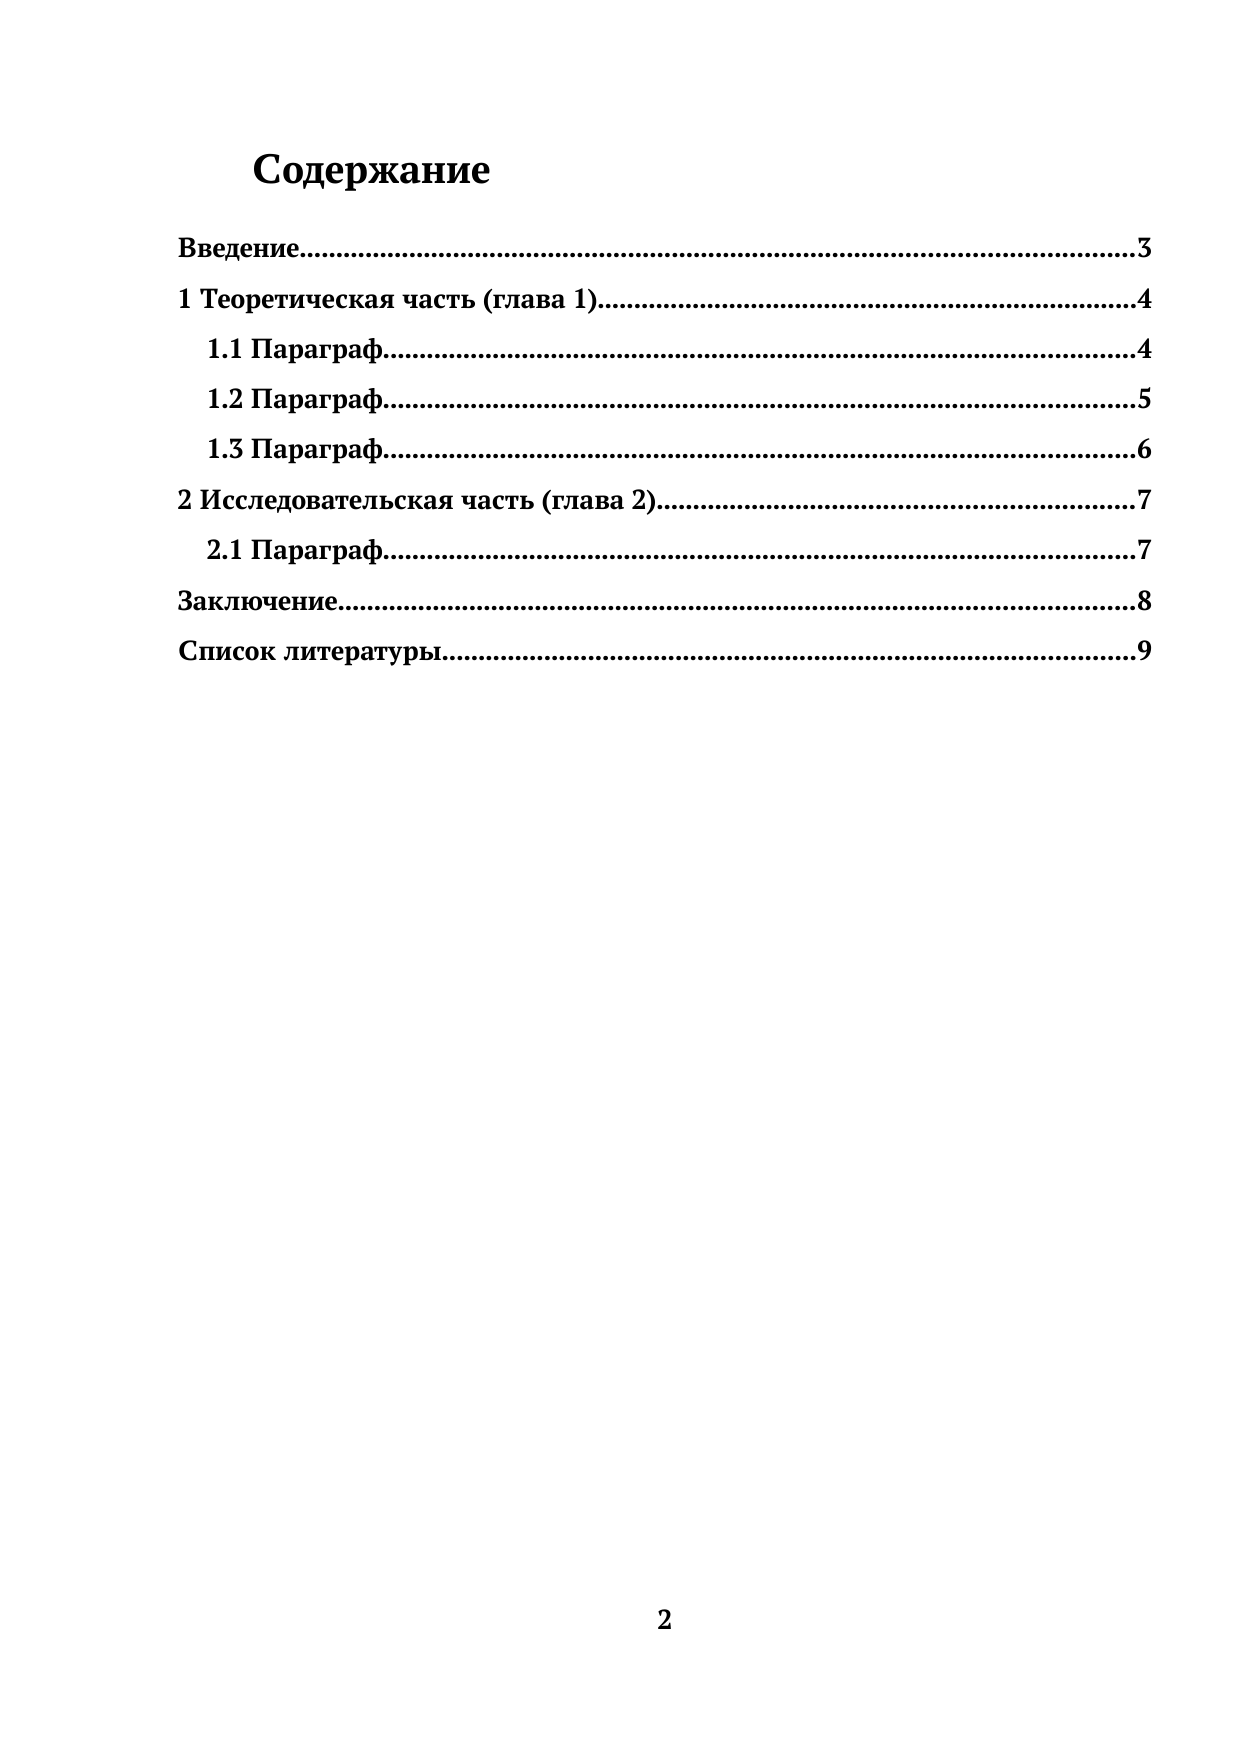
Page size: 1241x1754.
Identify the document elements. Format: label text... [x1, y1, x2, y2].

text 2.1 Параграф 7 [207, 532, 1152, 566]
text 1.3 Параграф 6 [207, 432, 1152, 465]
text 1.1 Параграф 4 [207, 331, 1152, 364]
text 1.2 Параграф 5 [207, 381, 1152, 415]
text Заключение 8 [177, 583, 1152, 616]
text 1 Теоретическая часть (глава 1) 4 [177, 281, 1152, 314]
text Список литературы 9 [177, 633, 1152, 666]
subtitle Содержание [251, 143, 1152, 193]
text Введение 3 [177, 230, 1152, 264]
text 2 Исследовательская часть (глава 2) 7 [177, 482, 1152, 516]
